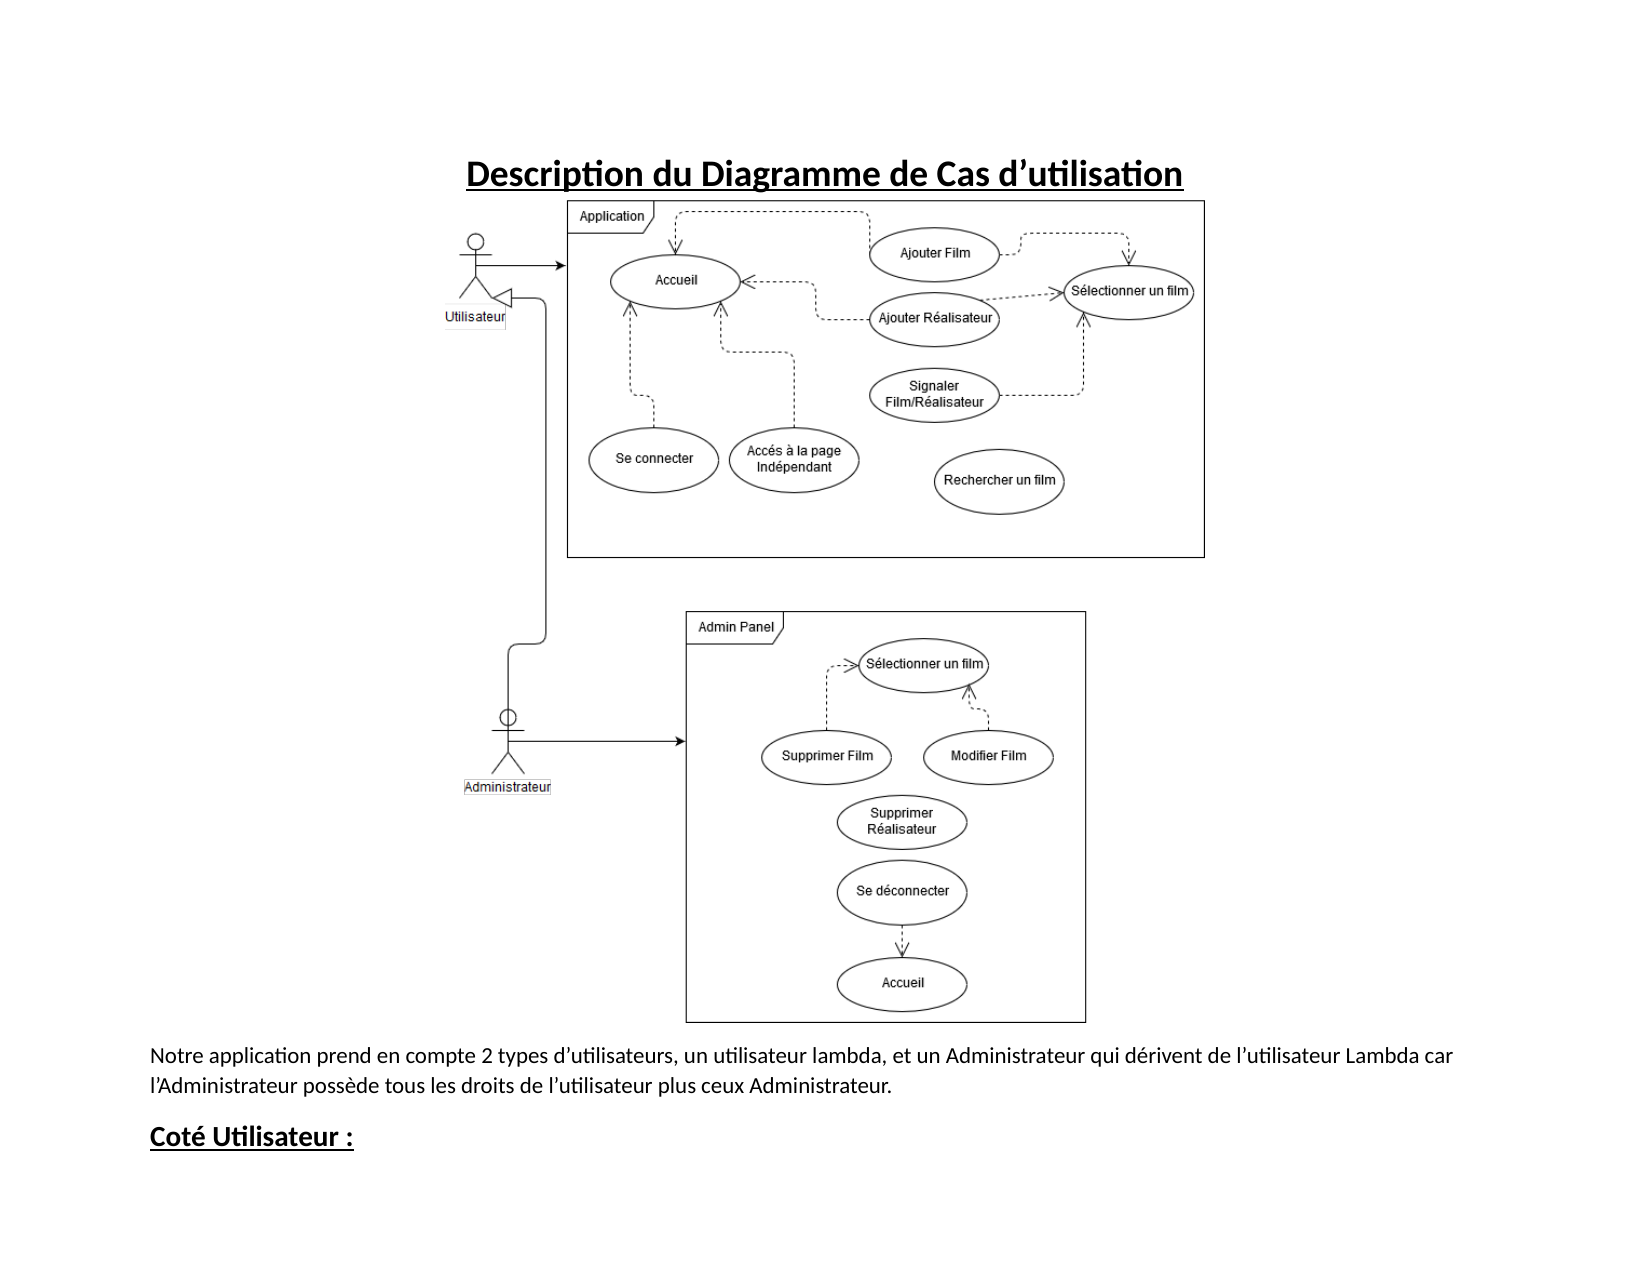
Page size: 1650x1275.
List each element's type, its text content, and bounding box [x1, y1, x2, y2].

text Coté Utilisateur : [150, 1118, 1500, 1154]
picture [445, 198, 1205, 1023]
text Description du Diagramme de Cas d’utilisation [150, 150, 1500, 1023]
text Notre application prend en compte 2 types d’utilisateurs, un utilisateur lambda, et un Administrateur qui dérivent de l’utilisateur Lambda car l’Administrateur possède tous les droits de l’utilisateur plus ceux Administrateur. [150, 1041, 1500, 1100]
